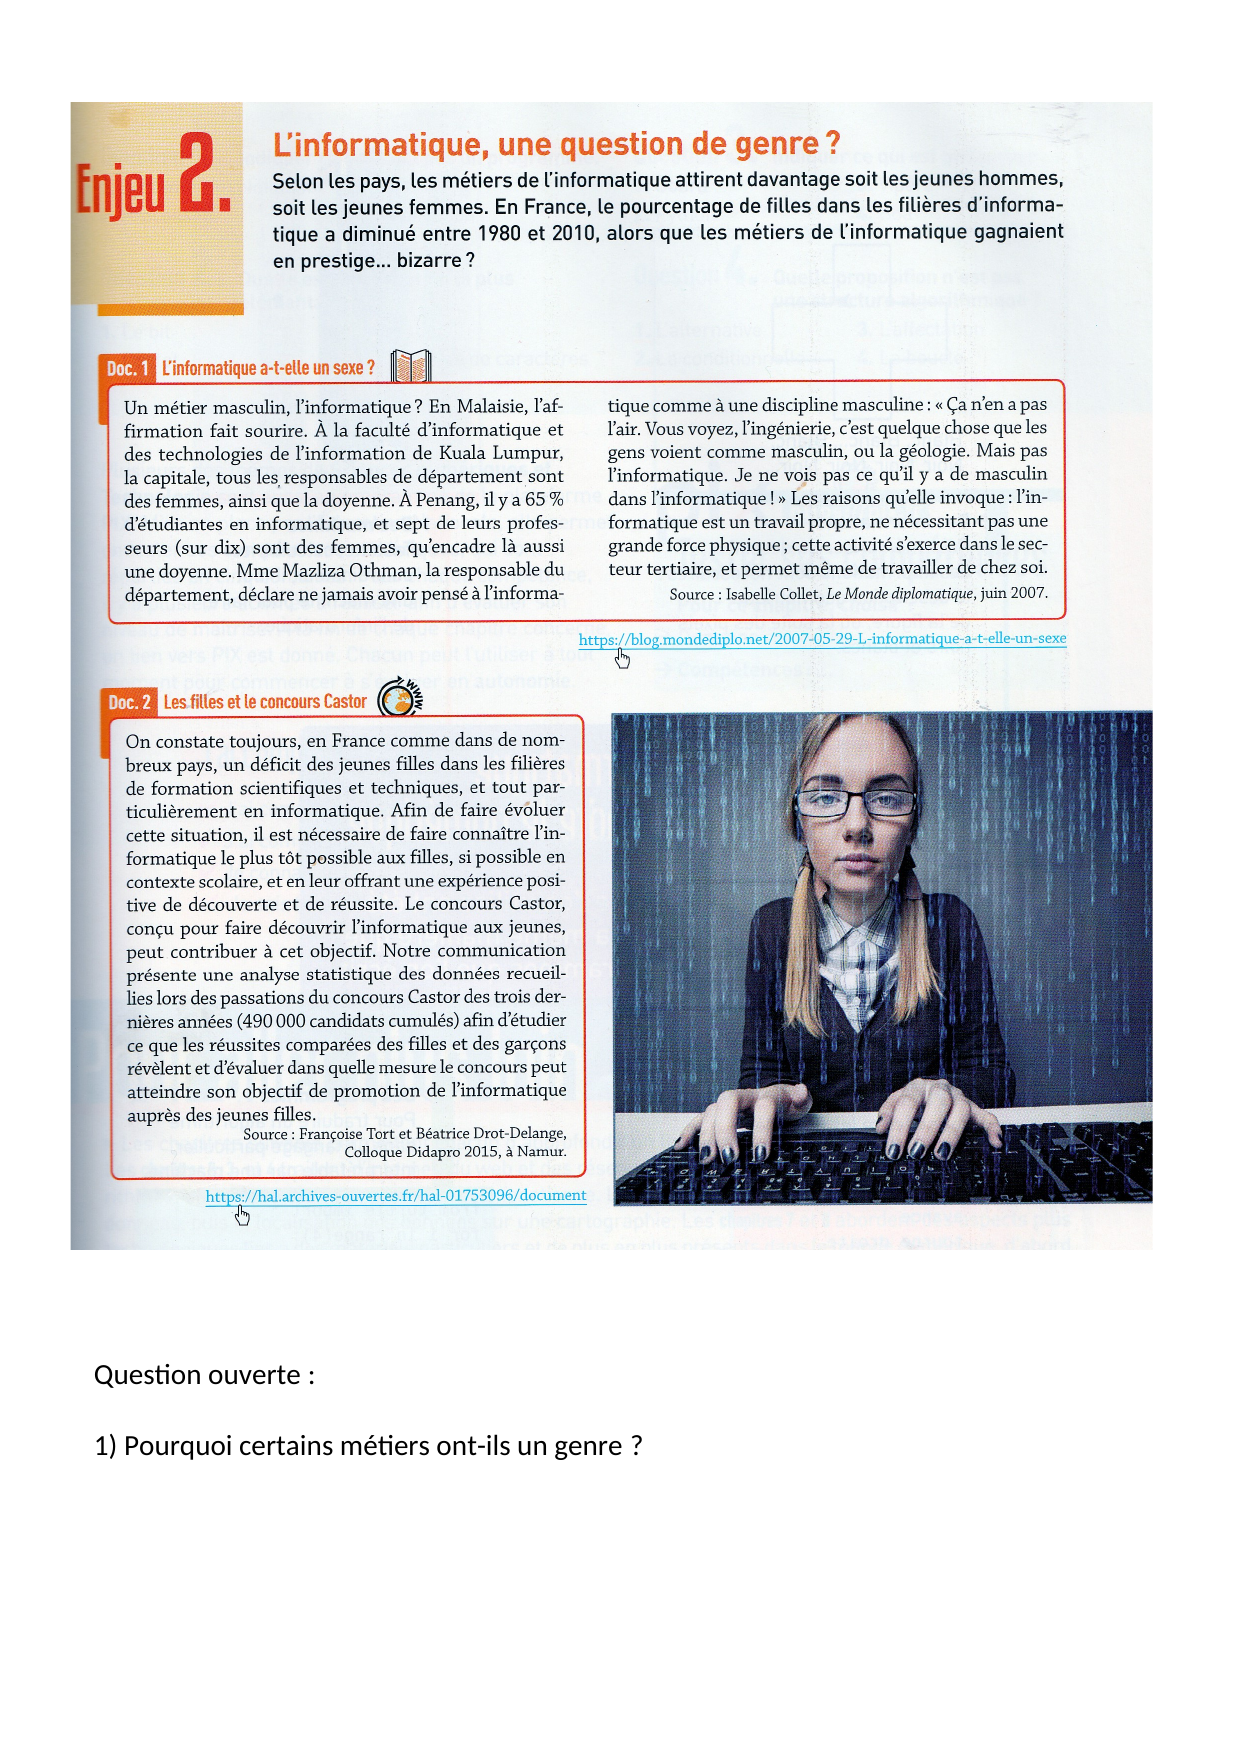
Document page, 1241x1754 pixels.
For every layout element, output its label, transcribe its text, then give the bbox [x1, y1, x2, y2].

text Question ouverte : [94, 1356, 1144, 1392]
picture [70, 102, 1153, 1250]
text 1) Pourquoi certains métiers ont-ils un genre ? [94, 1427, 1144, 1463]
